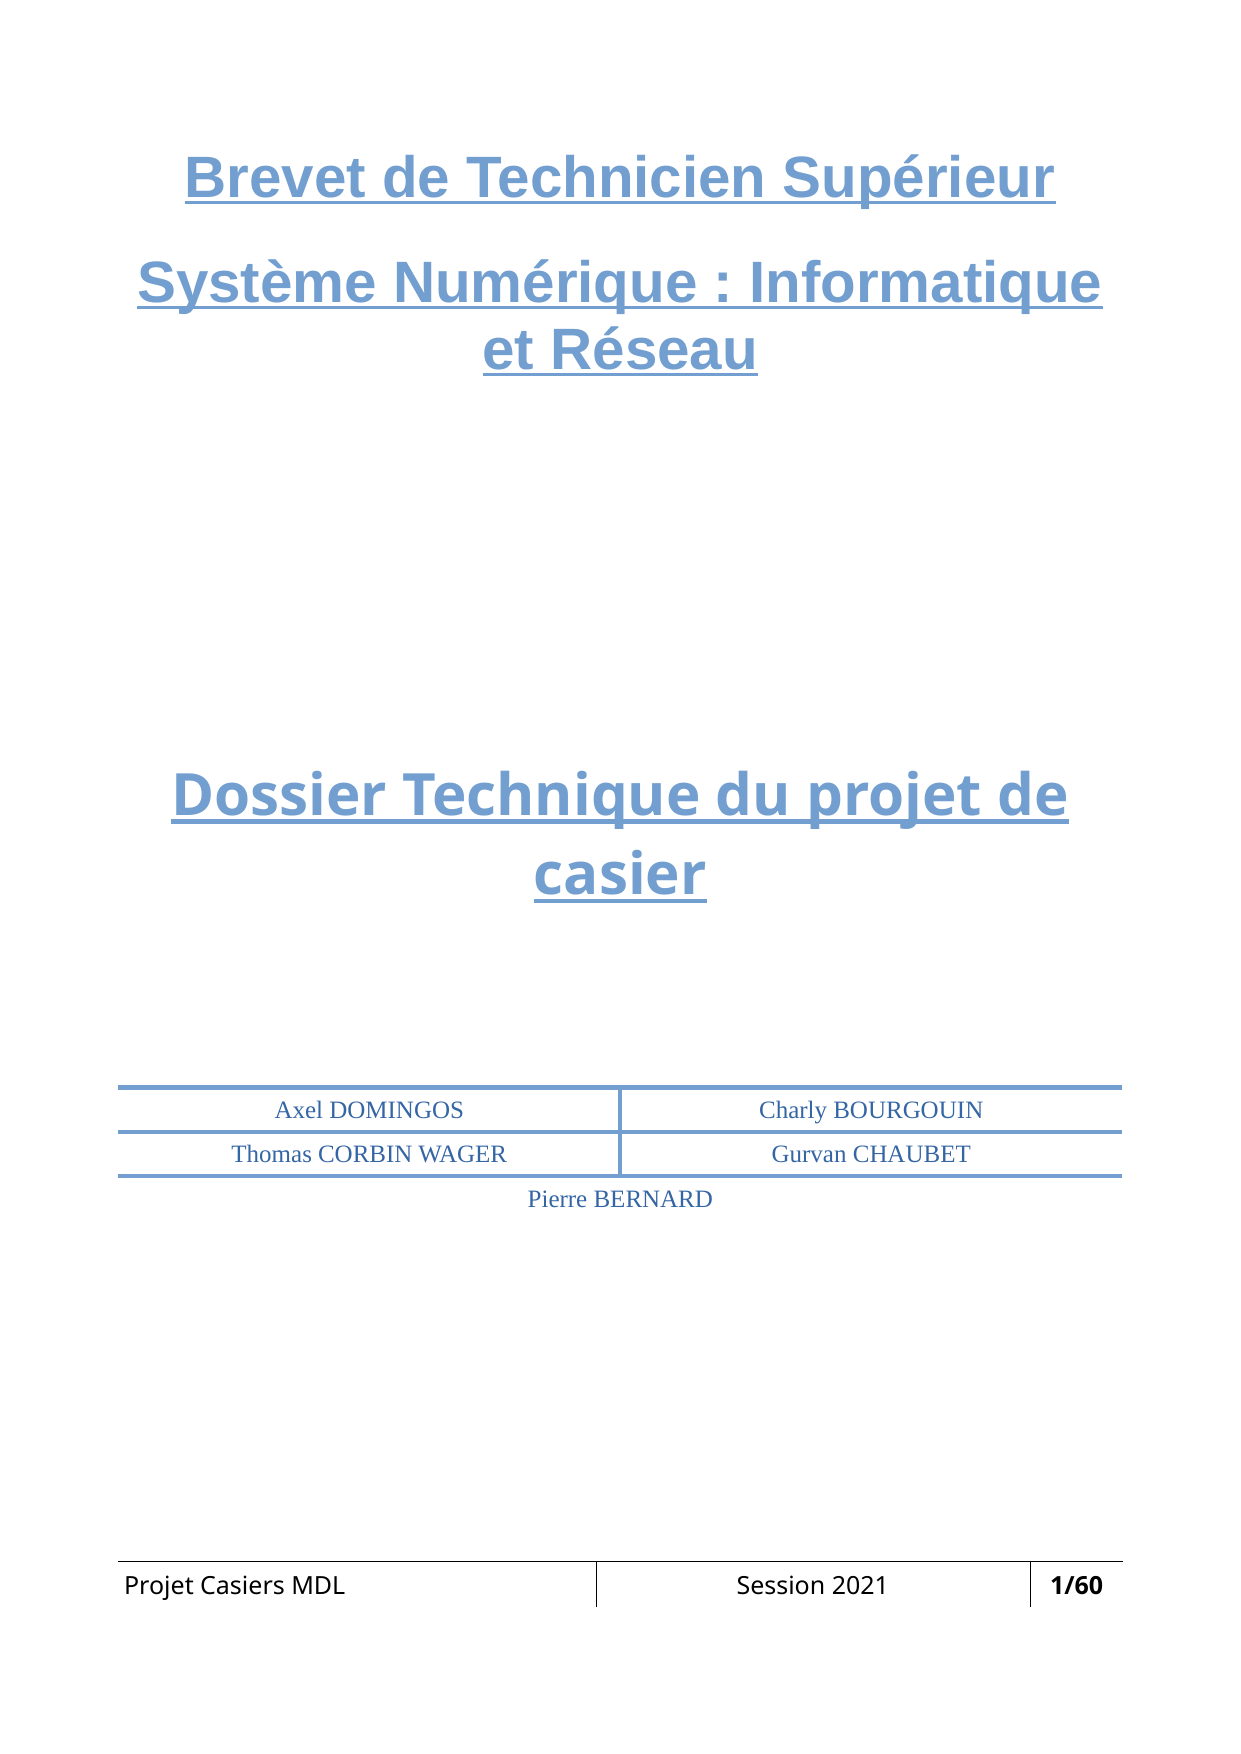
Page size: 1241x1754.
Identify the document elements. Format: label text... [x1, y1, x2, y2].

title Système Numérique : Informatique et Réseau [118, 248, 1122, 382]
table_header Charly BOURGOUIN [622, 1090, 1122, 1130]
table_cell Gurvan CHAUBET [622, 1134, 1122, 1174]
title Dossier Technique du projet de casier [118, 753, 1122, 912]
table_header Axel DOMINGOS [118, 1090, 618, 1130]
table_cell Thomas CORBIN WAGER [118, 1134, 618, 1174]
title Brevet de Technicien Supérieur [118, 143, 1122, 210]
table_header Pierre BERNARD [118, 1178, 1122, 1218]
